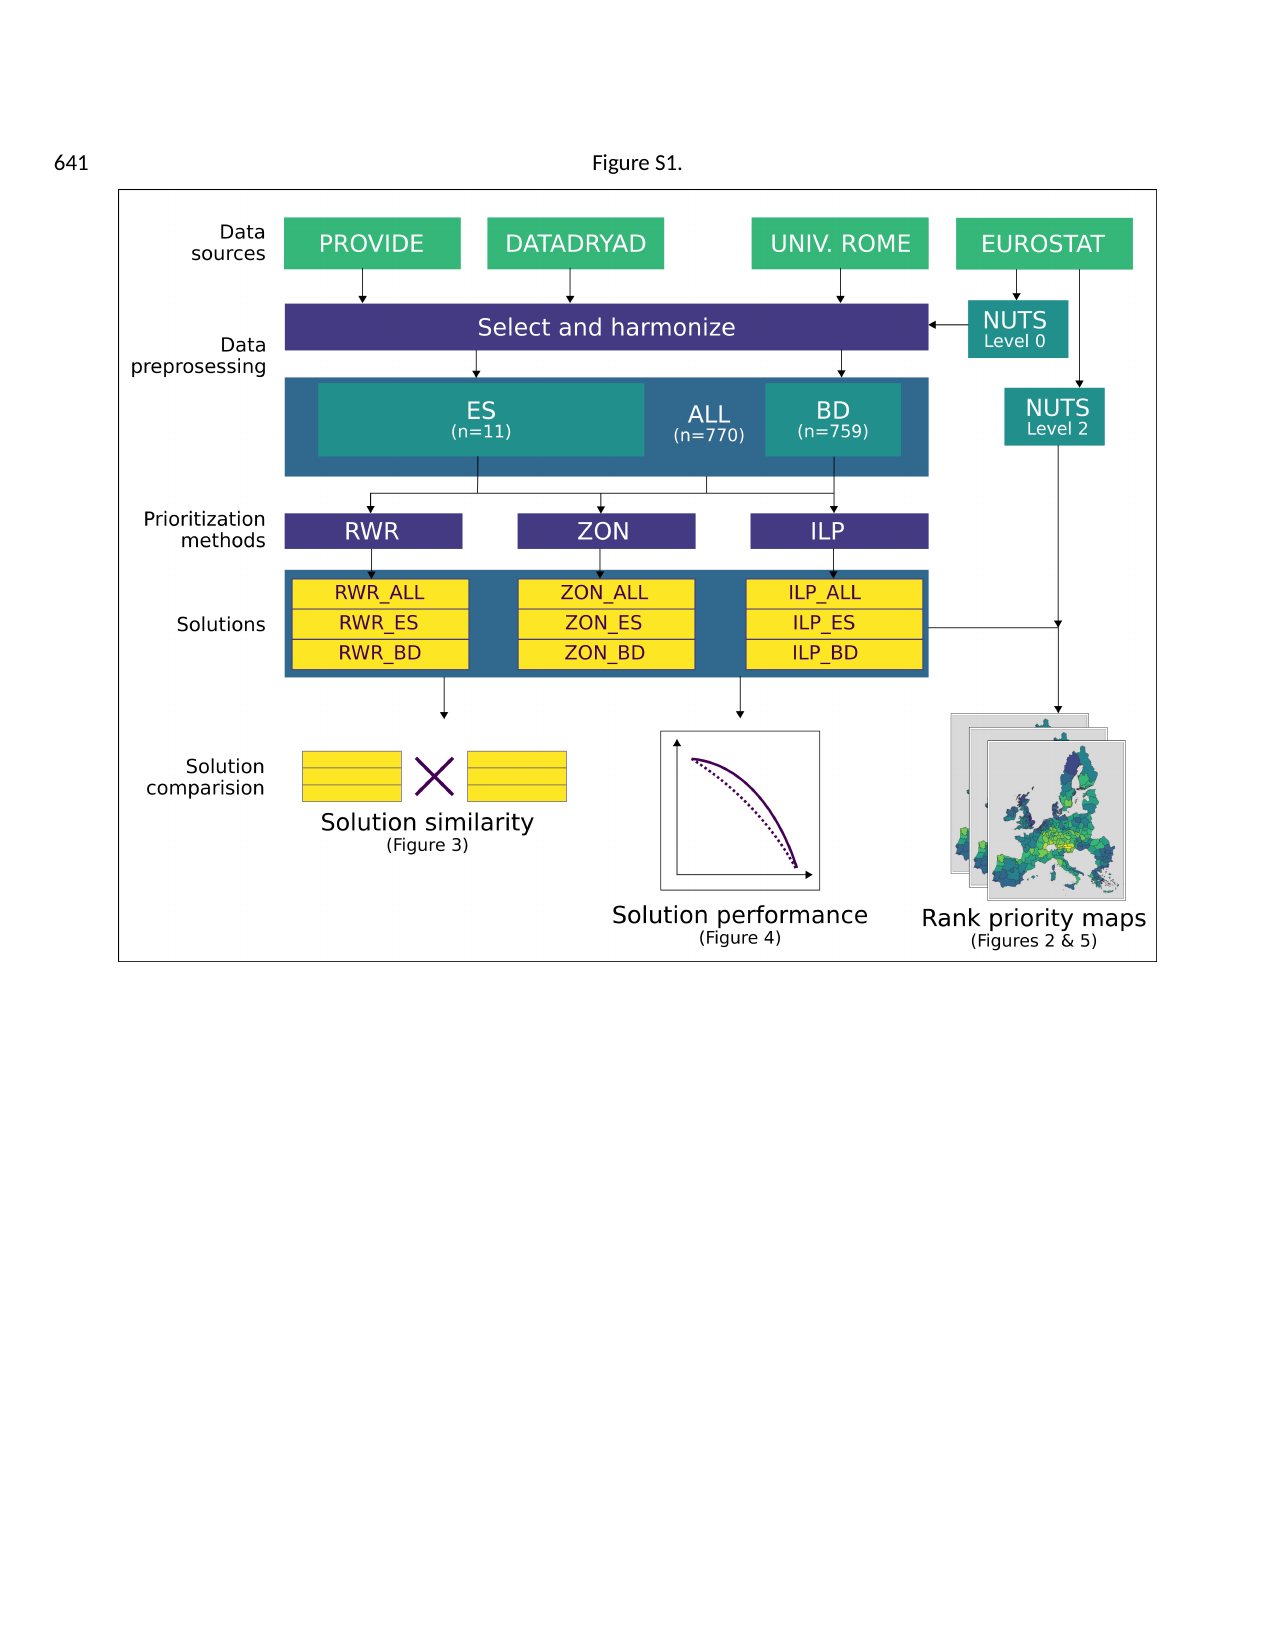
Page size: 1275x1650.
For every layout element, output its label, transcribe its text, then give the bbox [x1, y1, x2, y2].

picture [118, 189, 1157, 962]
text Figure S1. [118, 148, 1157, 176]
